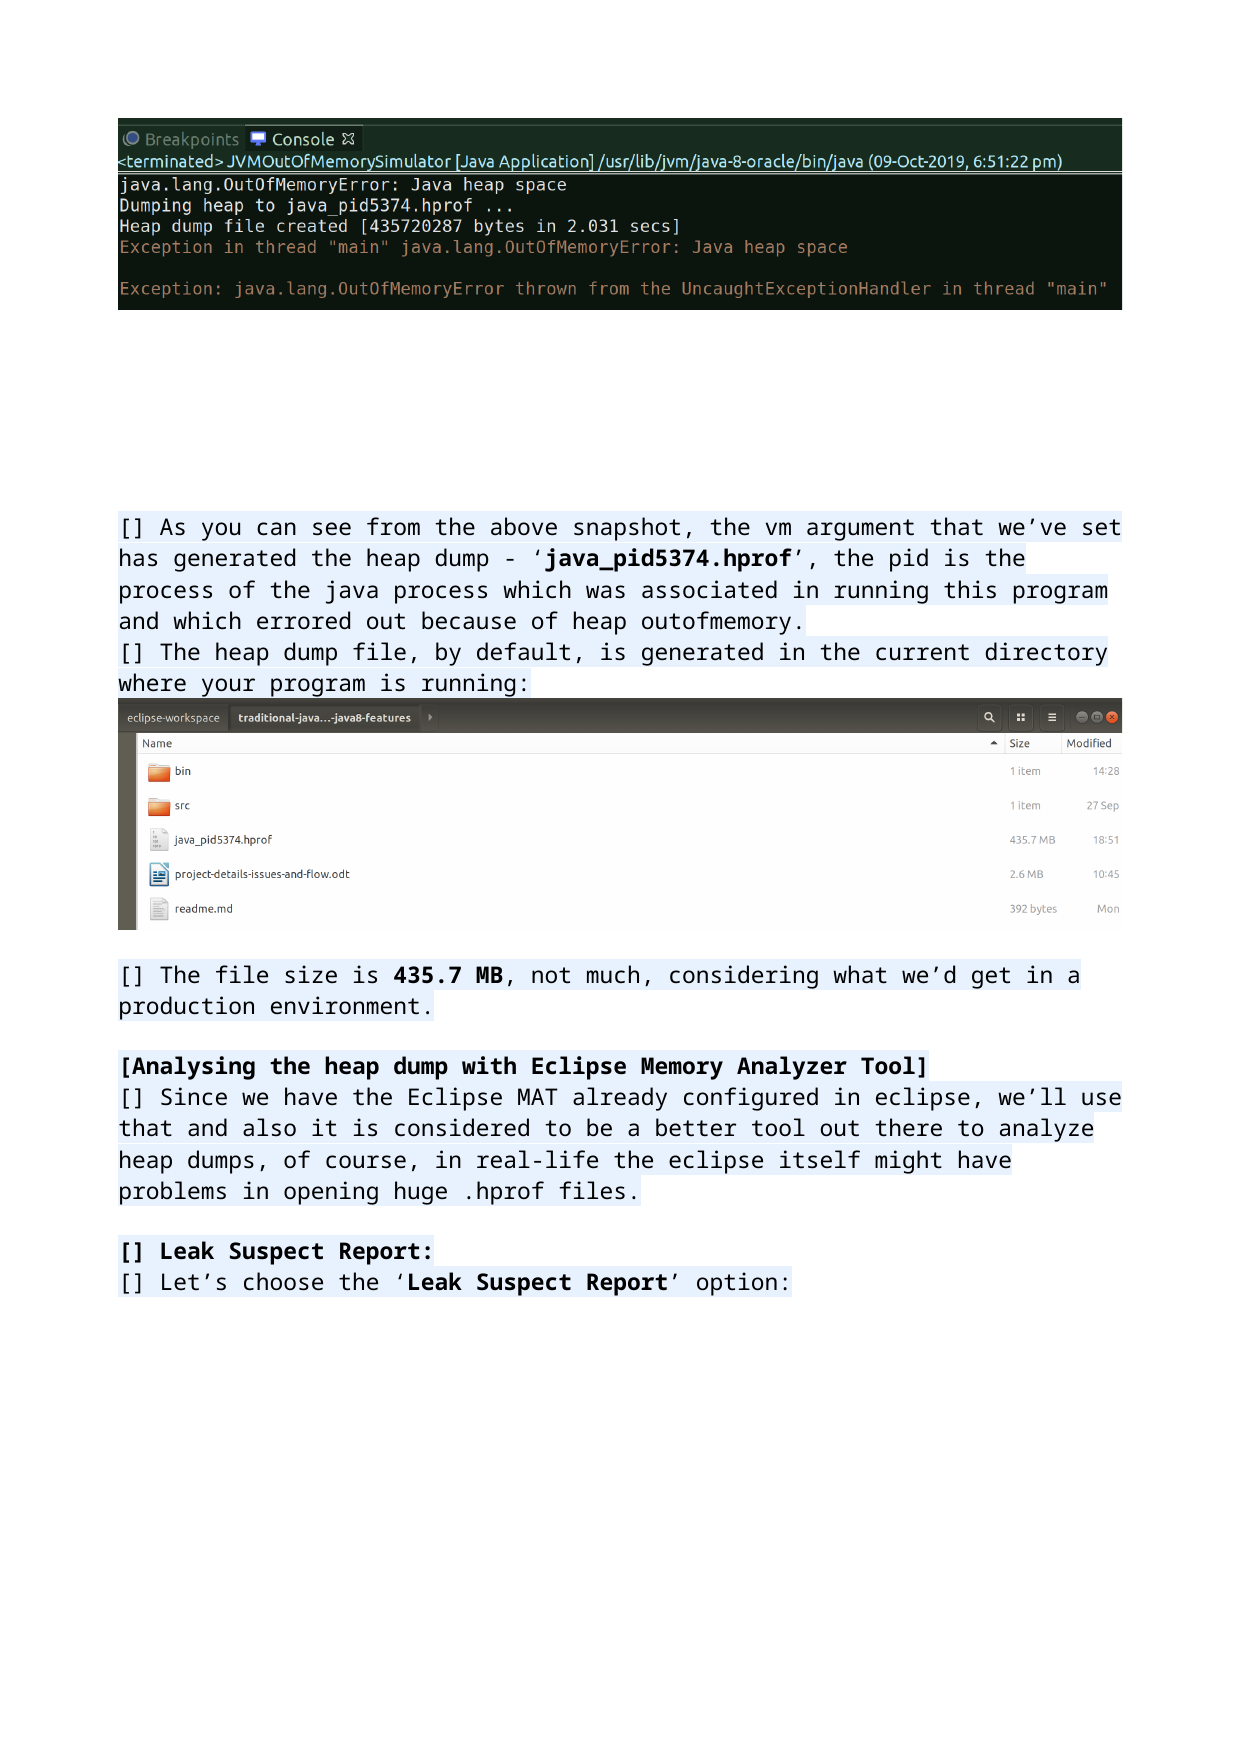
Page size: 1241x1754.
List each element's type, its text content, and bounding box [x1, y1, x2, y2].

text [Analysing the heap dump with Eclipse Memory Analyzer Tool] [118, 1050, 1122, 1081]
text [] Leak Suspect Report: [118, 1235, 1122, 1266]
text [] Let’s choose the ‘Leak Suspect Report’ option: [118, 1266, 1122, 1297]
picture [118, 118, 1123, 310]
text [] Since we have the Eclipse MAT already configured in eclipse, we’ll use that and also it is considered to be a better tool out there to analyze heap dumps, of course, in real-life the eclipse itself might have problems in opening huge .hprof files. [118, 1081, 1122, 1206]
picture [118, 698, 1123, 930]
text [] The heap dump file, by default, is generated in the current directory where your program is running: [118, 636, 1122, 698]
text [] The file size is 435.7 MB, not much, considering what we’d get in a production environment. [118, 958, 1122, 1021]
text [] As you can see from the above snapshot, the vm argument that we’ve set has generated the heap dump - ‘java_pid5374.hprof’, the pid is the process of the java process which was associated in running this program and which errored out because of heap outofmemory. [118, 511, 1122, 636]
